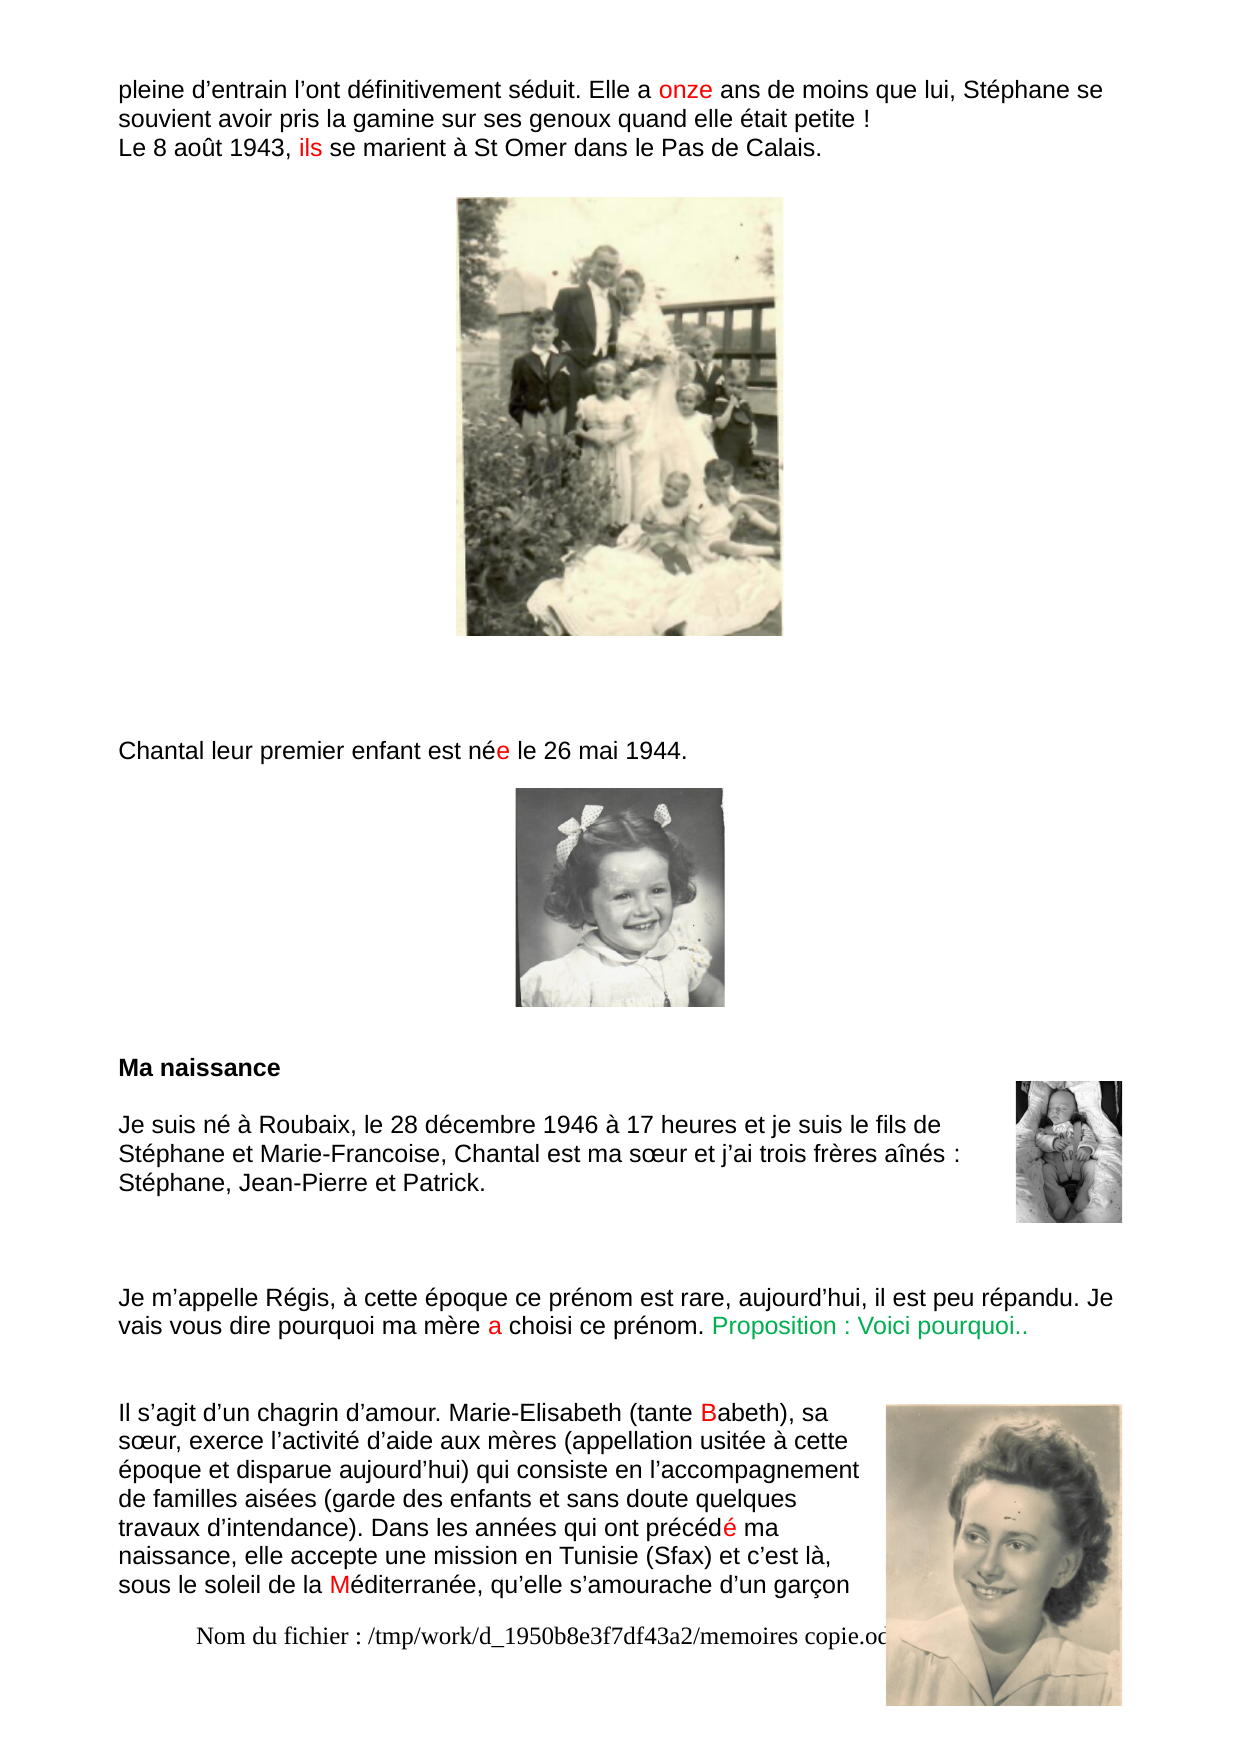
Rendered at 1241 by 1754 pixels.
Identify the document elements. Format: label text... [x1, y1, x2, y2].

text Stéphane, à son retour, est accueilli par ses parents. A cette époque, nous pouvons imaginer les réflexions familiales, du style : il faut le remarier ! Il retrouve alors parents et amis et aussi les relations d’avant-guerre entre les familles Delpierre et Leruste à Ambleteuse. Il est reçu et fait la connaissance des trois filles. Dans un premier temps, c’est Anne Marie (Tante Mimi) qui retient son attention mais elle repousse ses avances. Mais les balades en canoë avec sa soeur, Marie-Francoise, dynamique, décontractée, pleine d’entrain l’ont définitivement séduit. Elle a onze ans de moins que lui, Stéphane se souvient avoir pris la gamine sur ses genoux quand elle était petite ! [118, 75, 1122, 161]
text Chantal leur premier enfant est née le 26 mai 1944. [118, 765, 1122, 794]
text Le 8 août 1943, ils se marient à St Omer dans le Pas de Calais. [118, 161, 1122, 190]
text Je m’appelle Régis, à cette époque ce prénom est rare, aujourd’hui, il est peu répandu. Je vais vous dire pourquoi ma mère a choisi ce prénom. Proposition : Voici pourquoi.. [118, 1311, 1122, 1369]
text Je suis né à Roubaix, le 28 décembre 1946 à 17 heures et je suis le fils de Stéphane et Marie-Francoise, Chantal est ma sœur et j’ai trois frères aînés : Stéphane, Jean-Pierre et Patrick. [118, 1139, 1015, 1225]
text Il s’agit d’un chagrin d’amour. Marie-Elisabeth (tante Babeth), sa sœur, exerce l’activité d’aide aux mères (appellation usitée à cette époque et disparue aujourd’hui) qui consiste en l’accompagnement de familles aisées (garde des enfants et sans doute quelques travaux d’intendance). Dans les années qui ont précédé ma naissance, elle accepte une mission en Tunisie (Sfax) et c’est là, sous le soleil de la Méditerranée, qu’elle s’amourache d’un garçon nommé Régis qui la demande en mariage. A l’annonce de la nouvelle, un conseil de famille est aussitôt réuni. Les parents de Régis sont divorcés, ce qui suffit pour que le conseil s’oppose catégoriquement au mariage. Cette opposition reste imparable, Marie-Elisabeth se résigne mais souhaite perpétuer le prénom… [118, 1426, 886, 1570]
text Illustration 5: [516, 794, 724, 817]
text Illustration 4: Mariage de Marie-Françoise et Stéphane [456, 202, 784, 225]
text Illustration 6: Marie-Elisabeth Delpierre [886, 1410, 1122, 1433]
text Ma naissance [118, 1081, 1122, 1110]
